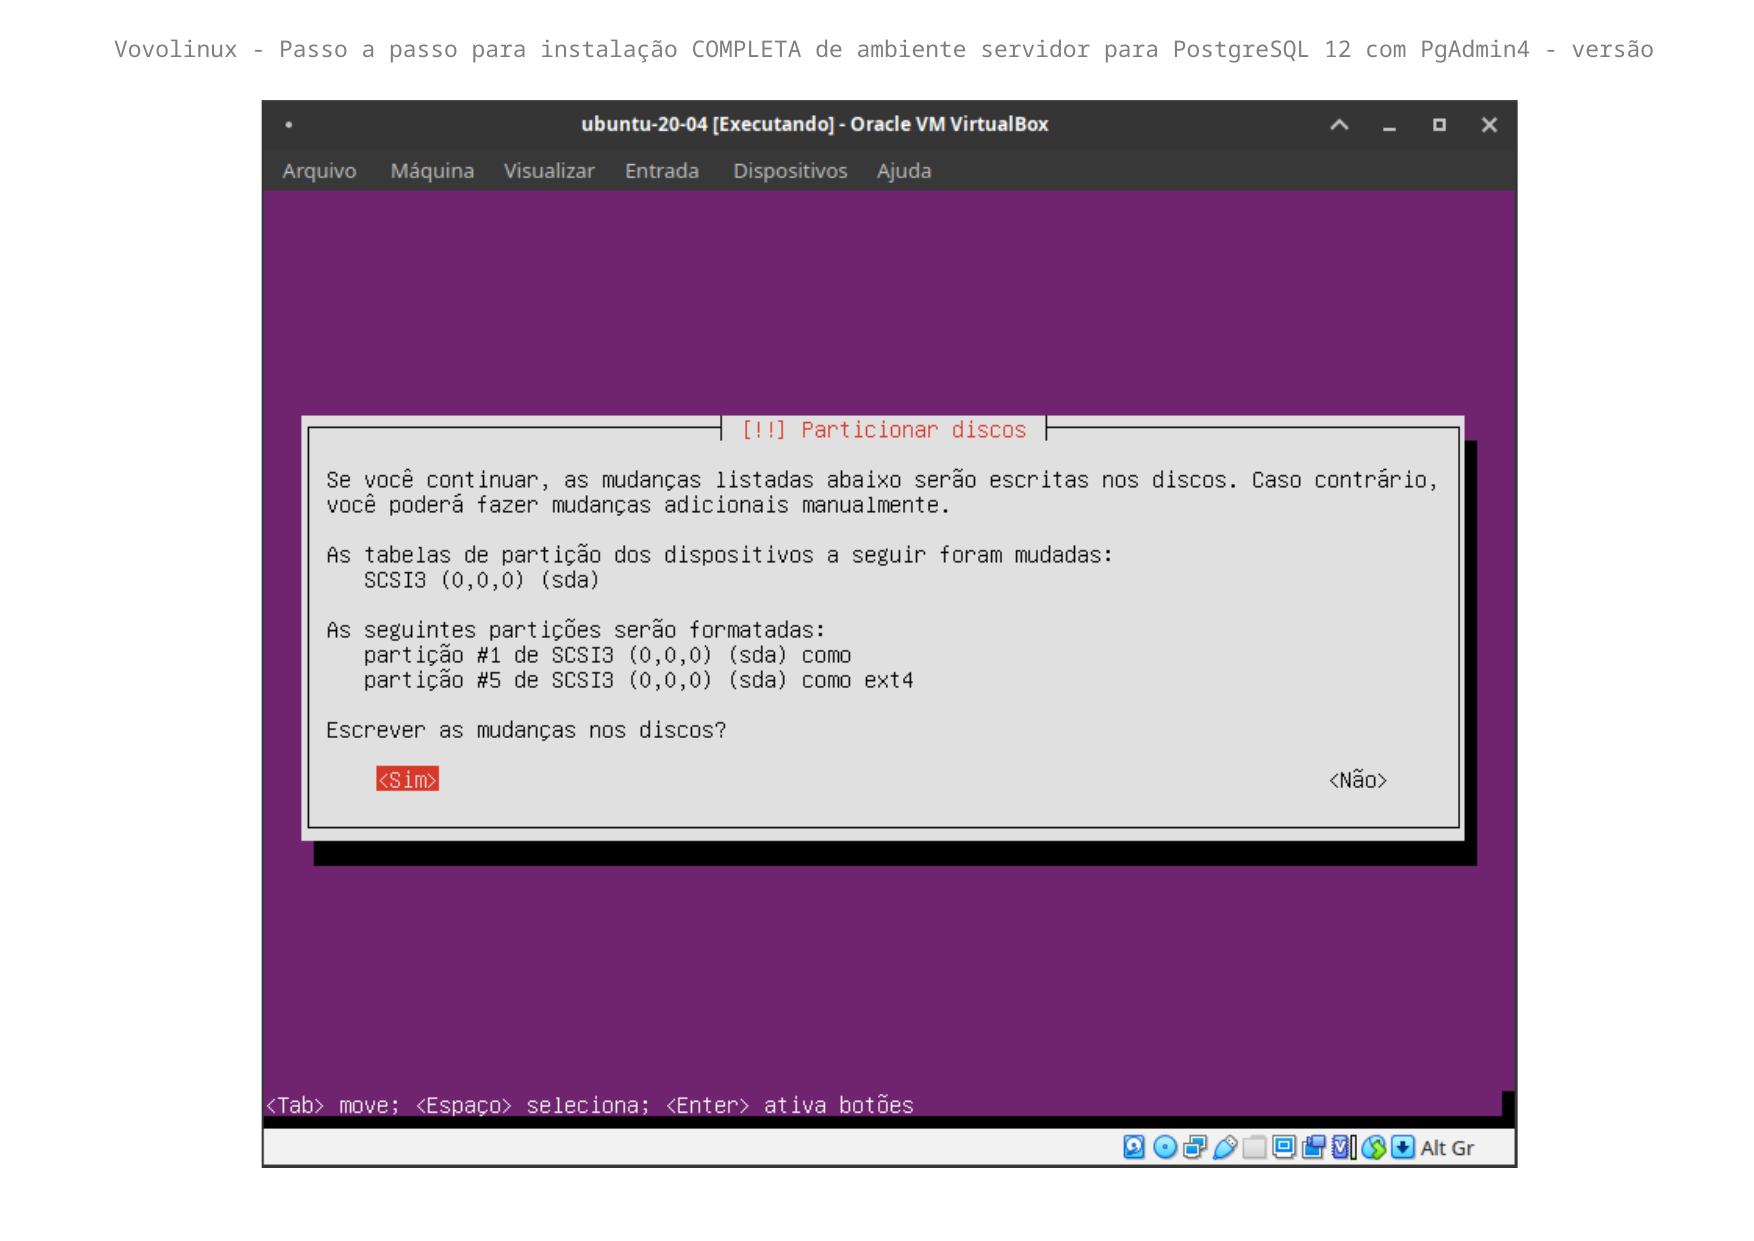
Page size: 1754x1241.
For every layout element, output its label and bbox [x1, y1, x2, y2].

picture [261, 100, 1518, 1168]
